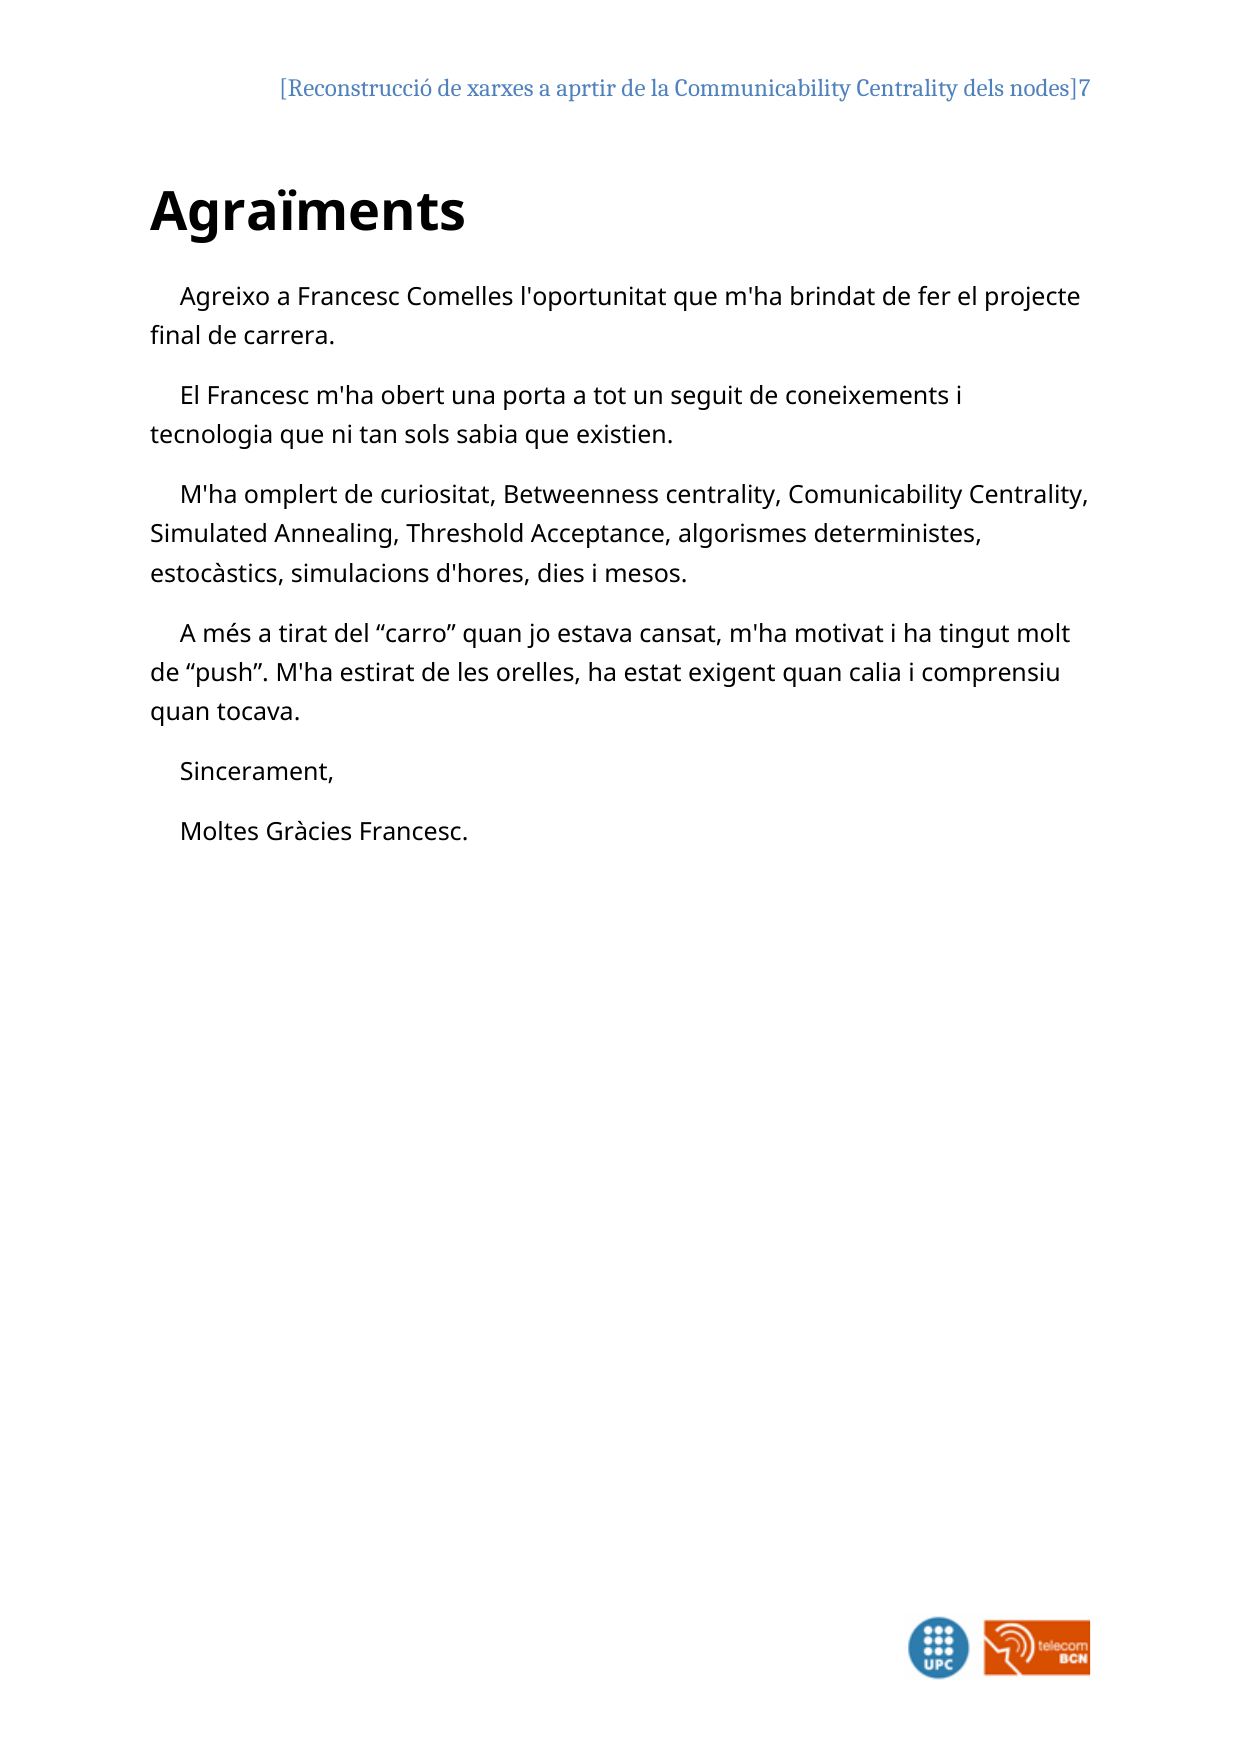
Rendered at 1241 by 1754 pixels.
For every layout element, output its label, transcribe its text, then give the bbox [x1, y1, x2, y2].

text A més a tirat del “carro” quan jo estava cansat, m'ha motivat i ha tingut molt de “push”. M'ha estirat de les orelles, ha estat exigent quan calia i comprensiu quan tocava. [150, 615, 1090, 728]
text Agreixo a Francesc Comelles l'oportunitat que m'ha brindat de fer el projecte final de carrera. [150, 278, 1090, 352]
text El Francesc m'ha obert una porta a tot un seguit de coneixements i tecnologia que ni tan sols sabia que existien. [150, 378, 1090, 451]
text M'ha omplert de curiositat, Betweenness centrality, Comunicability Centrality, Simulated Annealing, Threshold Acceptance, algorismes deterministes, estocàstics, simulacions d'hores, dies i mesos. [150, 477, 1090, 589]
text Sincerament, [150, 753, 1090, 788]
picture [904, 1614, 1091, 1681]
subtitle Agraïments [150, 173, 1090, 247]
text Moltes Gràcies Francesc. [150, 813, 1090, 848]
